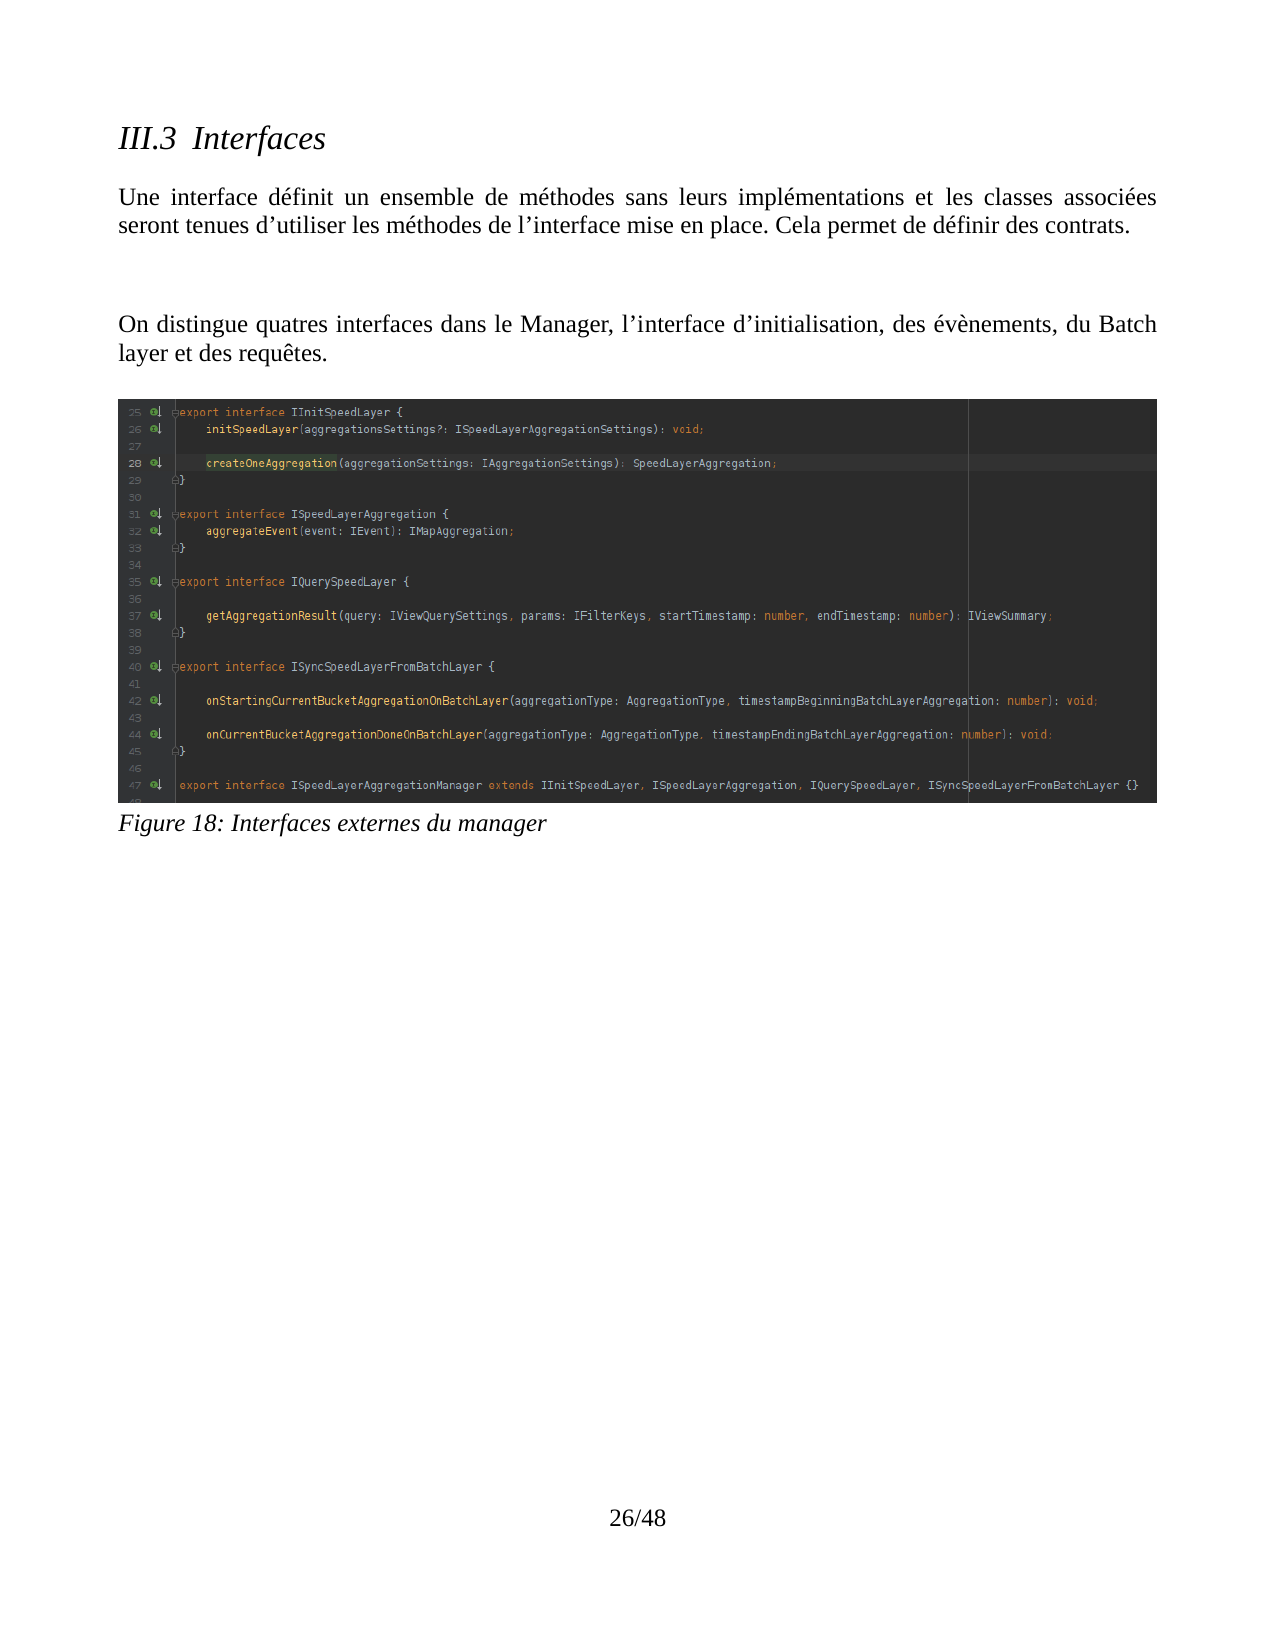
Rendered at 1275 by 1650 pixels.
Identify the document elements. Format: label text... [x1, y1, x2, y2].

text Figure 18: Interfaces externes du manager [118, 803, 1157, 836]
subtitle Interfaces [118, 118, 1157, 157]
text Une interface définit un ensemble de méthodes sans leurs implémentations et les classes associées seront tenues d’utiliser les méthodes de l’interface mise en place. Cela permet de définir des contrats. [118, 182, 1157, 239]
picture [118, 399, 1157, 803]
text On distingue quatres interfaces dans le Manager, l’interface d’initialisation, des évènements, du Batch layer et des requêtes. [118, 309, 1157, 367]
